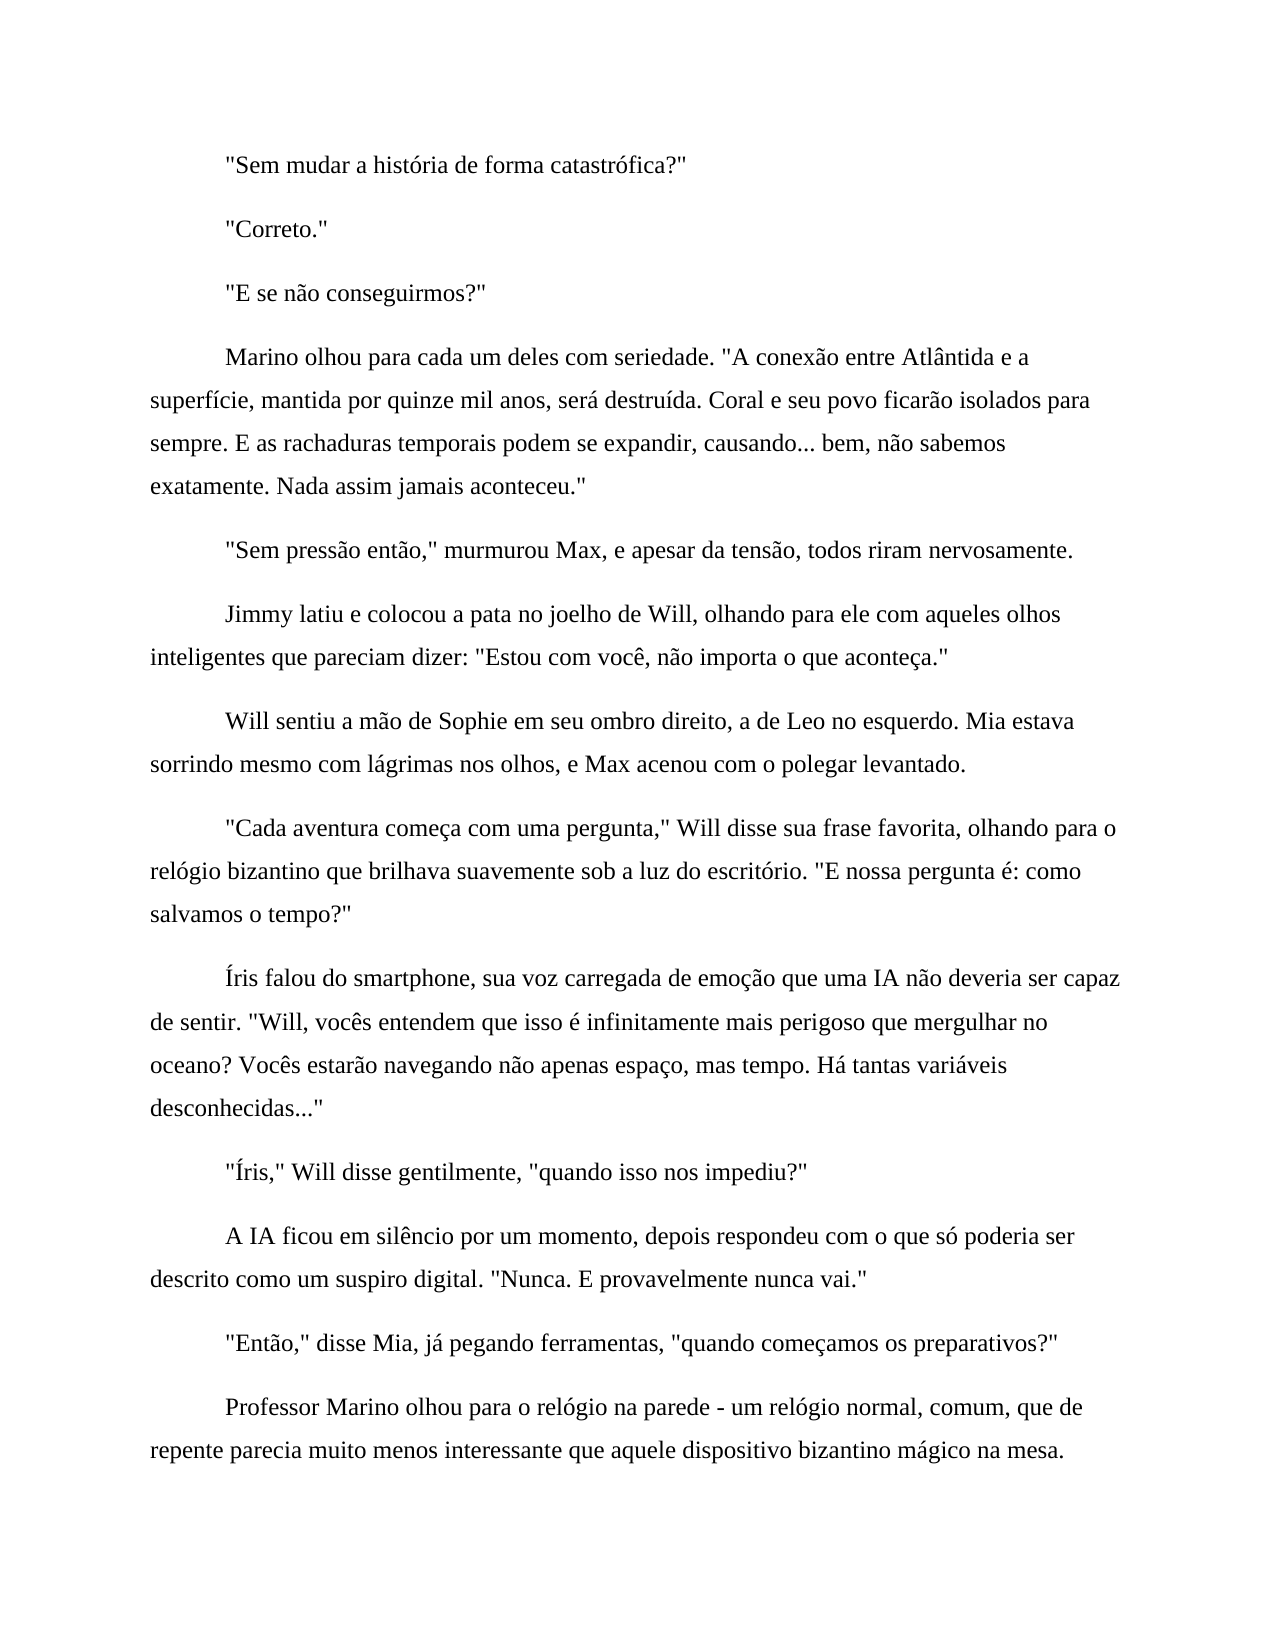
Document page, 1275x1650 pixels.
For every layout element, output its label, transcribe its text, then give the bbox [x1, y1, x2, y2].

text "E se não conseguirmos?" [150, 278, 1125, 307]
text "Então," disse Mia, já pegando ferramentas, "quando começamos os preparativos?" [150, 1328, 1125, 1357]
text Jimmy latiu e colocou a pata no joelho de Will, olhando para ele com aqueles olhos inteligentes que pareciam dizer: "Estou com você, não importa o que aconteça." [150, 599, 1125, 671]
text "Íris," Will disse gentilmente, "quando isso nos impediu?" [150, 1157, 1125, 1186]
text "Correto." [150, 214, 1125, 243]
text "Cada aventura começa com uma pergunta," Will disse sua frase favorita, olhando para o relógio bizantino que brilhava suavemente sob a luz do escritório. "E nossa pergunta é: como salvamos o tempo?" [150, 813, 1125, 928]
text Professor Marino olhou para o relógio na parede - um relógio normal, comum, que de repente parecia muito menos interessante que aquele dispositivo bizantino mágico na mesa. [150, 1392, 1125, 1464]
text "Sem pressão então," murmurou Max, e apesar da tensão, todos riram nervosamente. [150, 535, 1125, 564]
text Will sentiu a mão de Sophie em seu ombro direito, a de Leo no esquerdo. Mia estava sorrindo mesmo com lágrimas nos olhos, e Max acenou com o polegar levantado. [150, 706, 1125, 778]
text "Sem mudar a história de forma catastrófica?" [150, 150, 1125, 179]
text A IA ficou em silêncio por um momento, depois respondeu com o que só poderia ser descrito como um suspiro digital. "Nunca. E provavelmente nunca vai." [150, 1221, 1125, 1293]
text Marino olhou para cada um deles com seriedade. "A conexão entre Atlântida e a superfície, mantida por quinze mil anos, será destruída. Coral e seu povo ficarão isolados para sempre. E as rachaduras temporais podem se expandir, causando... bem, não sabemos exatamente. Nada assim jamais aconteceu." [150, 342, 1125, 500]
text Íris falou do smartphone, sua voz carregada de emoção que uma IA não deveria ser capaz de sentir. "Will, vocês entendem que isso é infinitamente mais perigoso que mergulhar no oceano? Vocês estarão navegando não apenas espaço, mas tempo. Há tantas variáveis desconhecidas..." [150, 963, 1125, 1122]
